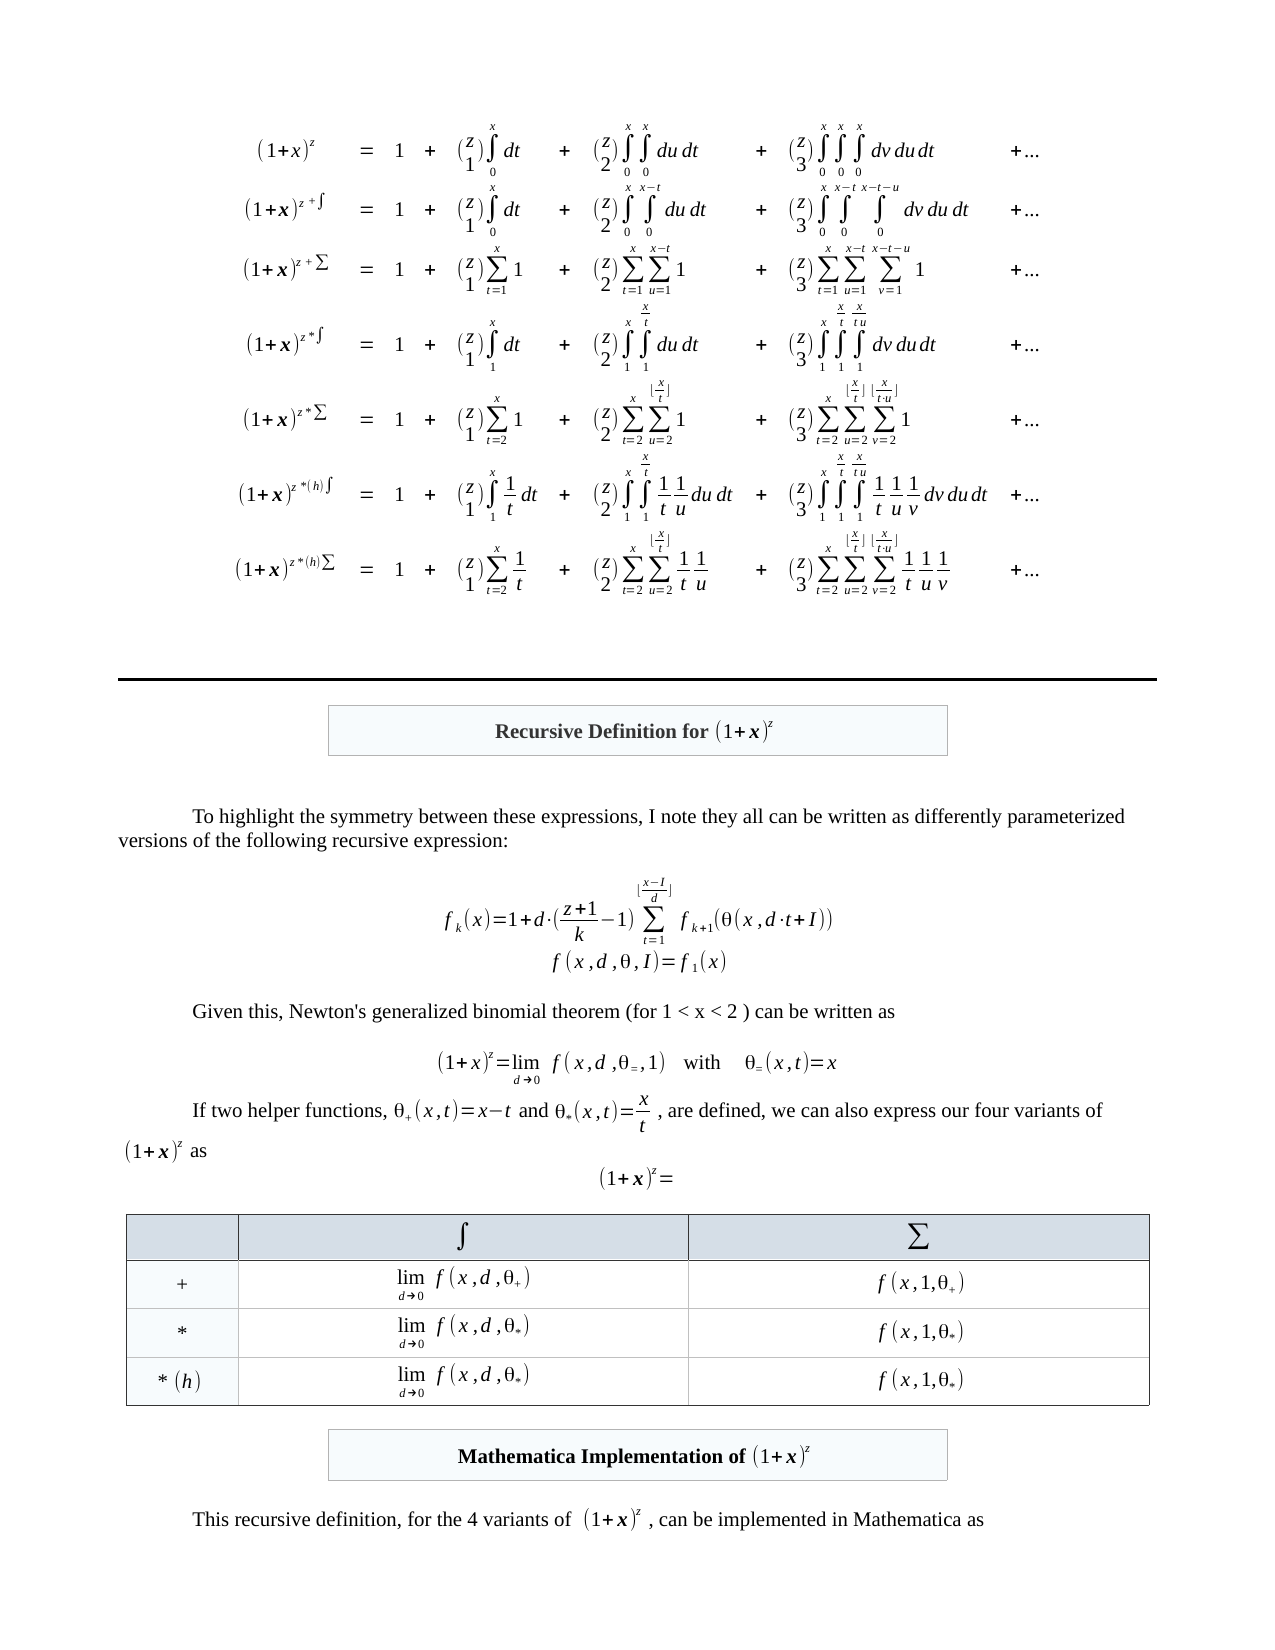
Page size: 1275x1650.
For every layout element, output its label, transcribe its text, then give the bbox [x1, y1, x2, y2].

text This recursive definition, for the 4 variants of , can be implemented in Mathematica as [118, 1504, 1157, 1531]
text To highlight the symmetry between these expressions, I note they all can be written as differently parameterized versions of the following recursive expression: [118, 804, 1157, 852]
table_cell + [127, 1261, 238, 1308]
table_cell * [127, 1358, 238, 1405]
table_header [239, 1215, 688, 1259]
text Mathematica Implementation of [329, 1430, 947, 1480]
text Given this, Newton's generalized binomial theorem (for 1 < x < 2 ) can be written as [118, 999, 1157, 1023]
table_cell [239, 1358, 688, 1405]
table_cell [689, 1261, 1149, 1308]
table_header [689, 1215, 1149, 1259]
text If two helper functions,and, are defined, we can also express our four variants ofas [118, 1087, 1157, 1163]
table_cell [239, 1261, 688, 1308]
table_header [127, 1215, 238, 1259]
table_cell * [127, 1309, 238, 1357]
table_cell [689, 1358, 1149, 1405]
table_cell [239, 1309, 688, 1357]
table_cell [689, 1309, 1149, 1357]
text Recursive Definition for [329, 706, 947, 755]
